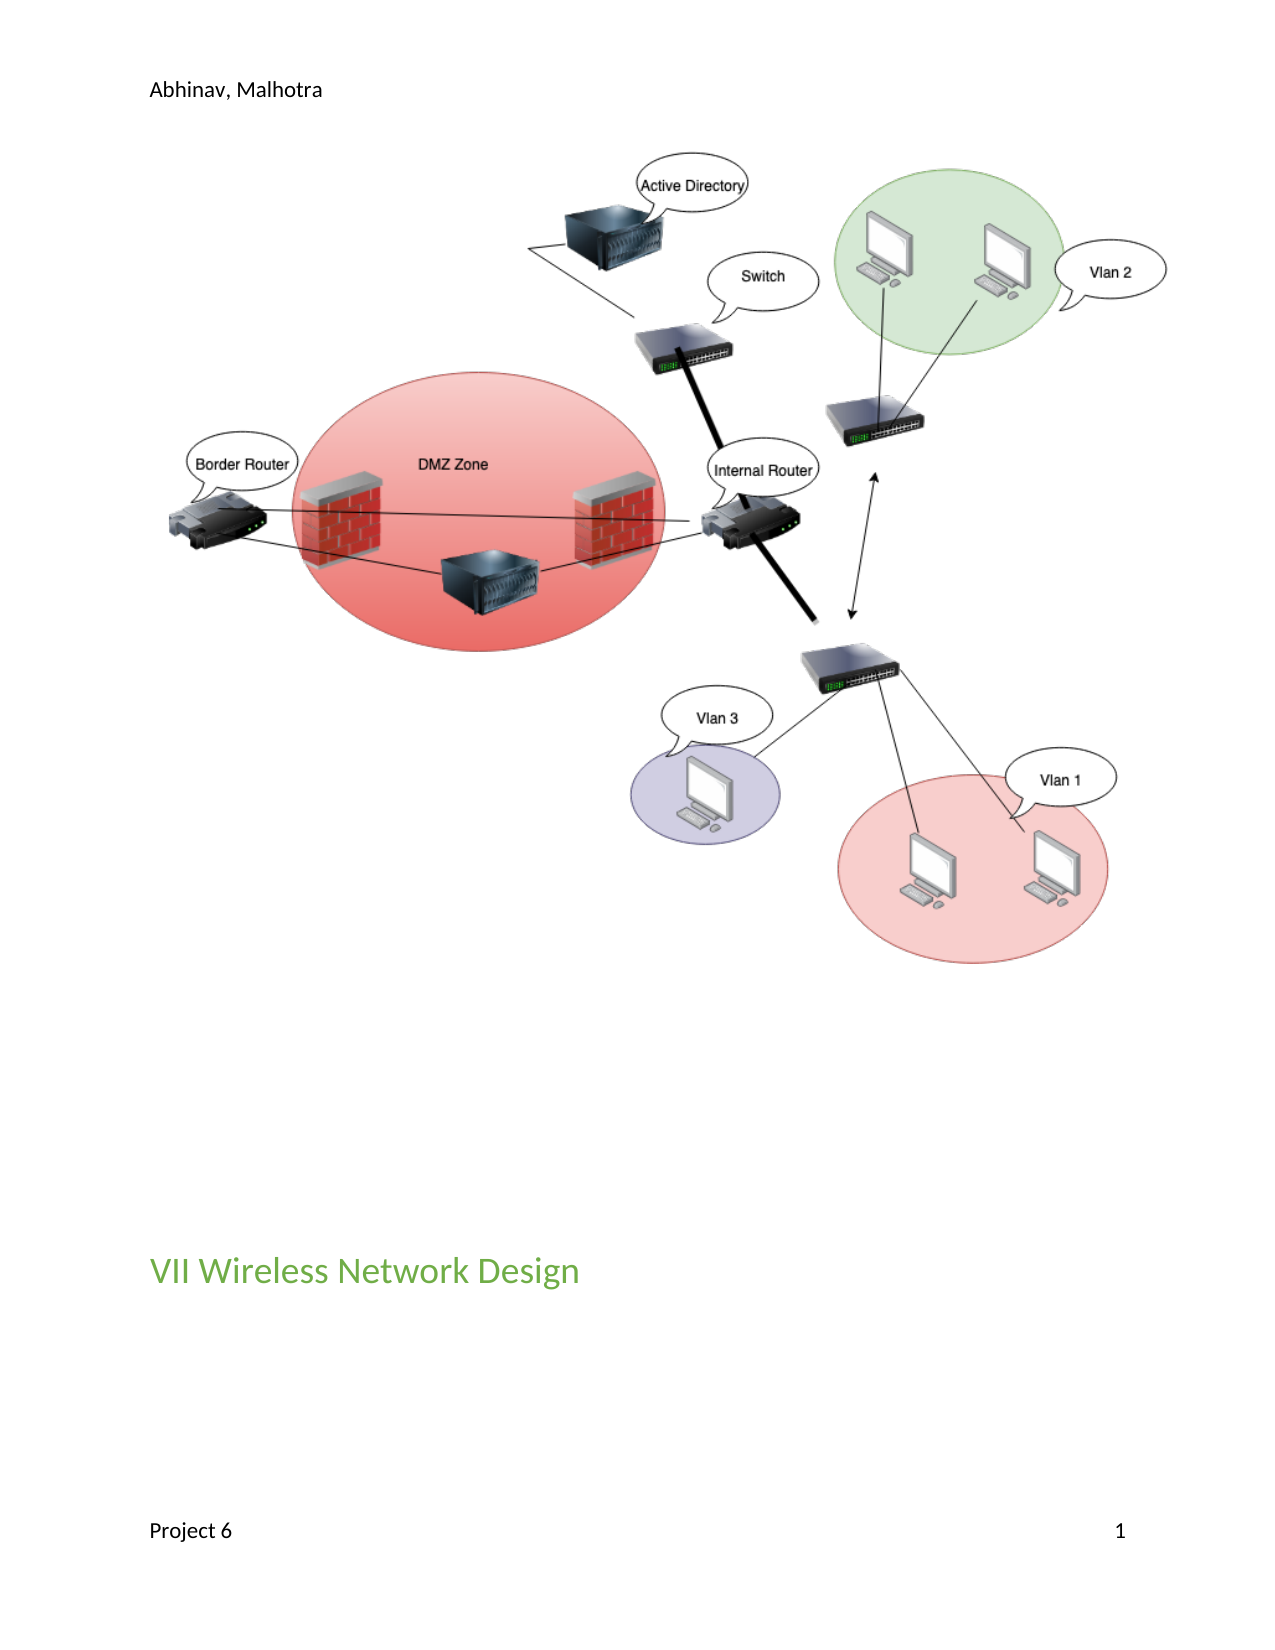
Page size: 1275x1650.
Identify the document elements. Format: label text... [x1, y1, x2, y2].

picture [168, 150, 1174, 964]
text VII Wireless Network Design [150, 1247, 1125, 1293]
